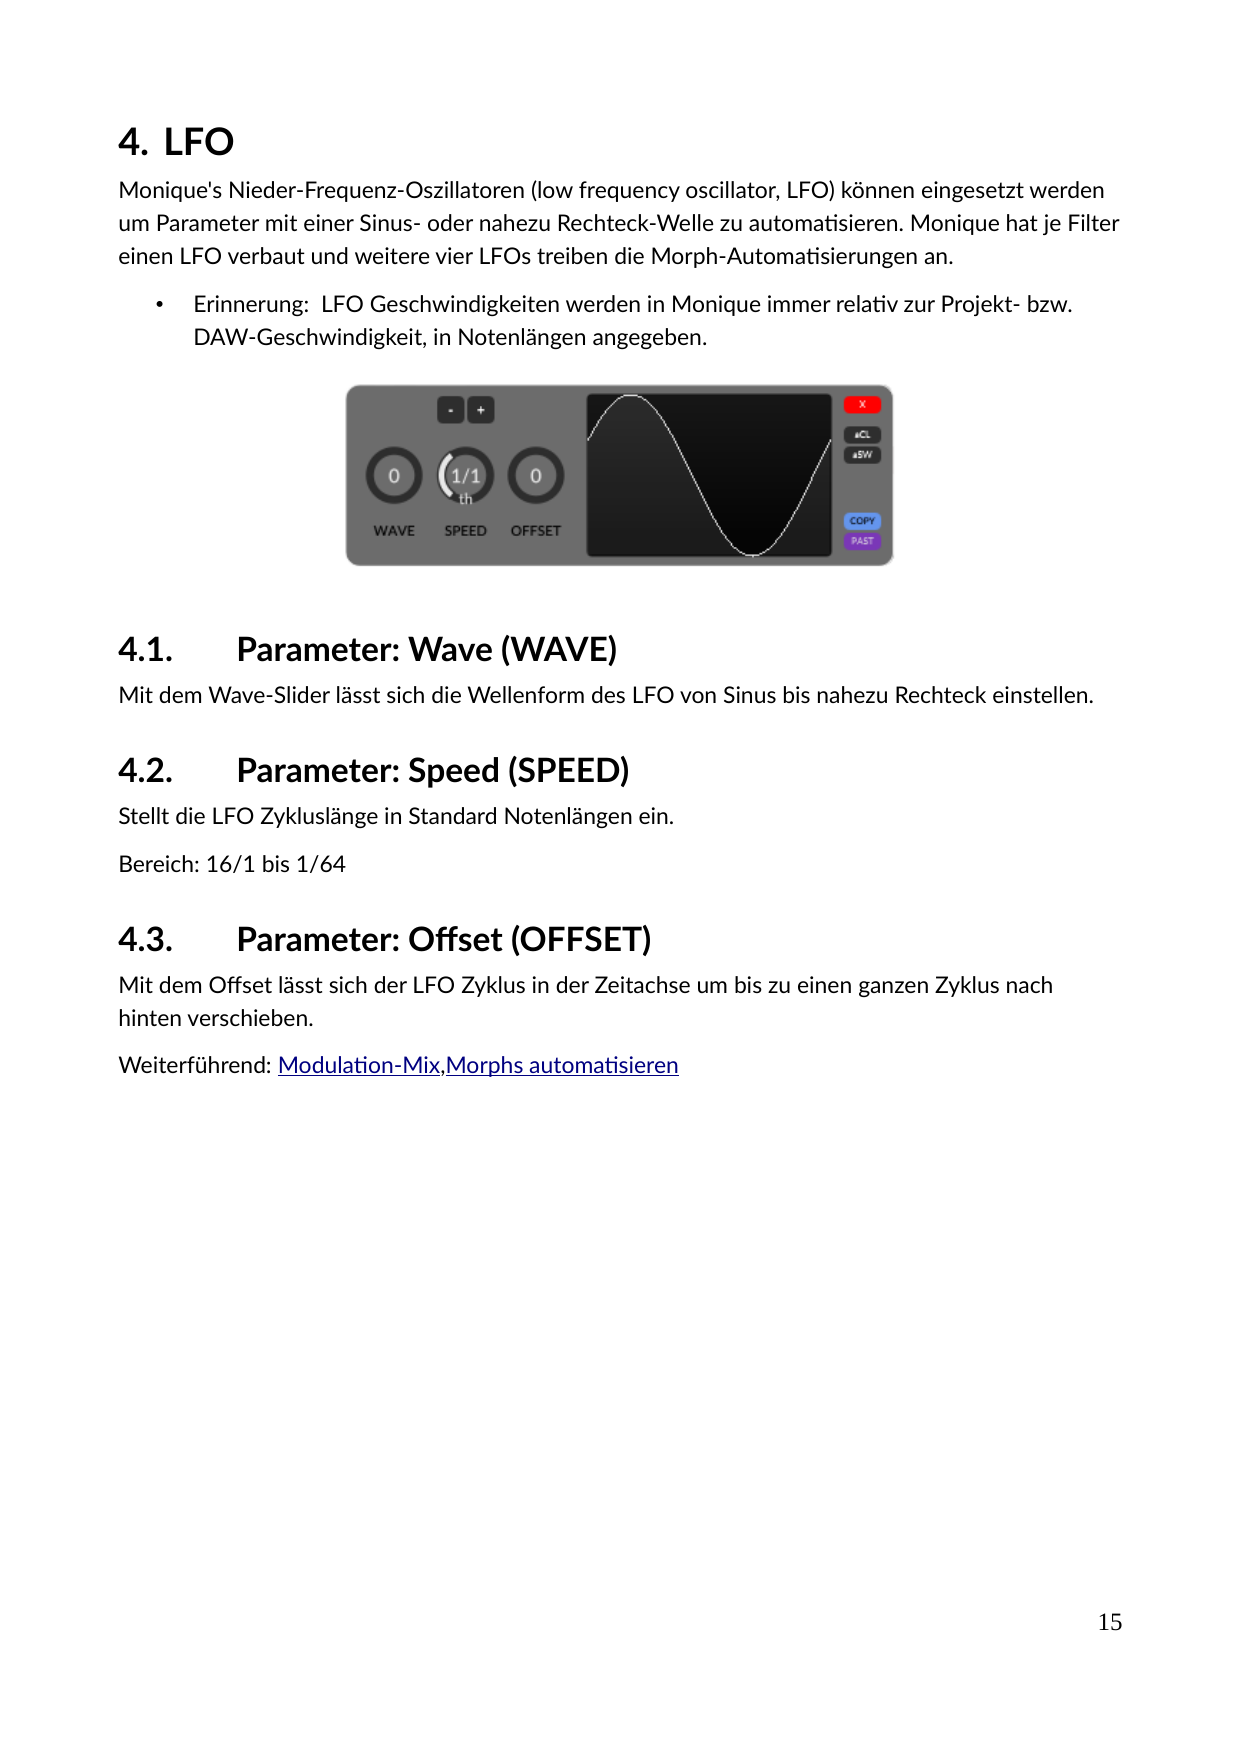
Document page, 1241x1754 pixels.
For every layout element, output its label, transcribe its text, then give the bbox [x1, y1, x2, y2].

text Bereich: 16/1 bis 1/64 [118, 850, 1122, 877]
text Mit dem Wave-Slider lässt sich die Wellenform des LFO von Sinus bis nahezu Rechteck einstellen. [118, 681, 1122, 708]
subtitle Parameter: Wave (WAVE) [118, 628, 1122, 668]
text Weiterführend: Modulation-Mix,Morphs automatisieren [118, 1051, 1122, 1079]
subtitle LFO [118, 118, 1122, 164]
list Erinnerung: LFO Geschwindigkeiten werden in Monique immer relativ zur Projekt- bzw. DAW-Geschwindigkeit, in Notenlängen angegeben. [156, 289, 1122, 350]
text Stellt die LFO Zykluslänge in Standard Notenlängen ein. [118, 802, 1122, 830]
subtitle Parameter: Offset (OFFSET) [118, 918, 1122, 958]
text Monique's Nieder-Frequenz-Oszillatoren (low frequency oscillator, LFO) können eingesetzt werden um Parameter mit einer Sinus- oder nahezu Rechteck-Welle zu automatisieren. Monique hat je Filter einen LFO verbaut und weitere vier LFOs treiben die Morph-Automatisierungen an. [118, 176, 1122, 269]
text Mit dem Offset lässt sich der LFO Zyklus in der Zeitachse um bis zu einen ganzen Zyklus nach hinten verschieben. [118, 971, 1122, 1031]
picture [330, 370, 910, 582]
subtitle Parameter: Speed (SPEED) [118, 749, 1122, 790]
